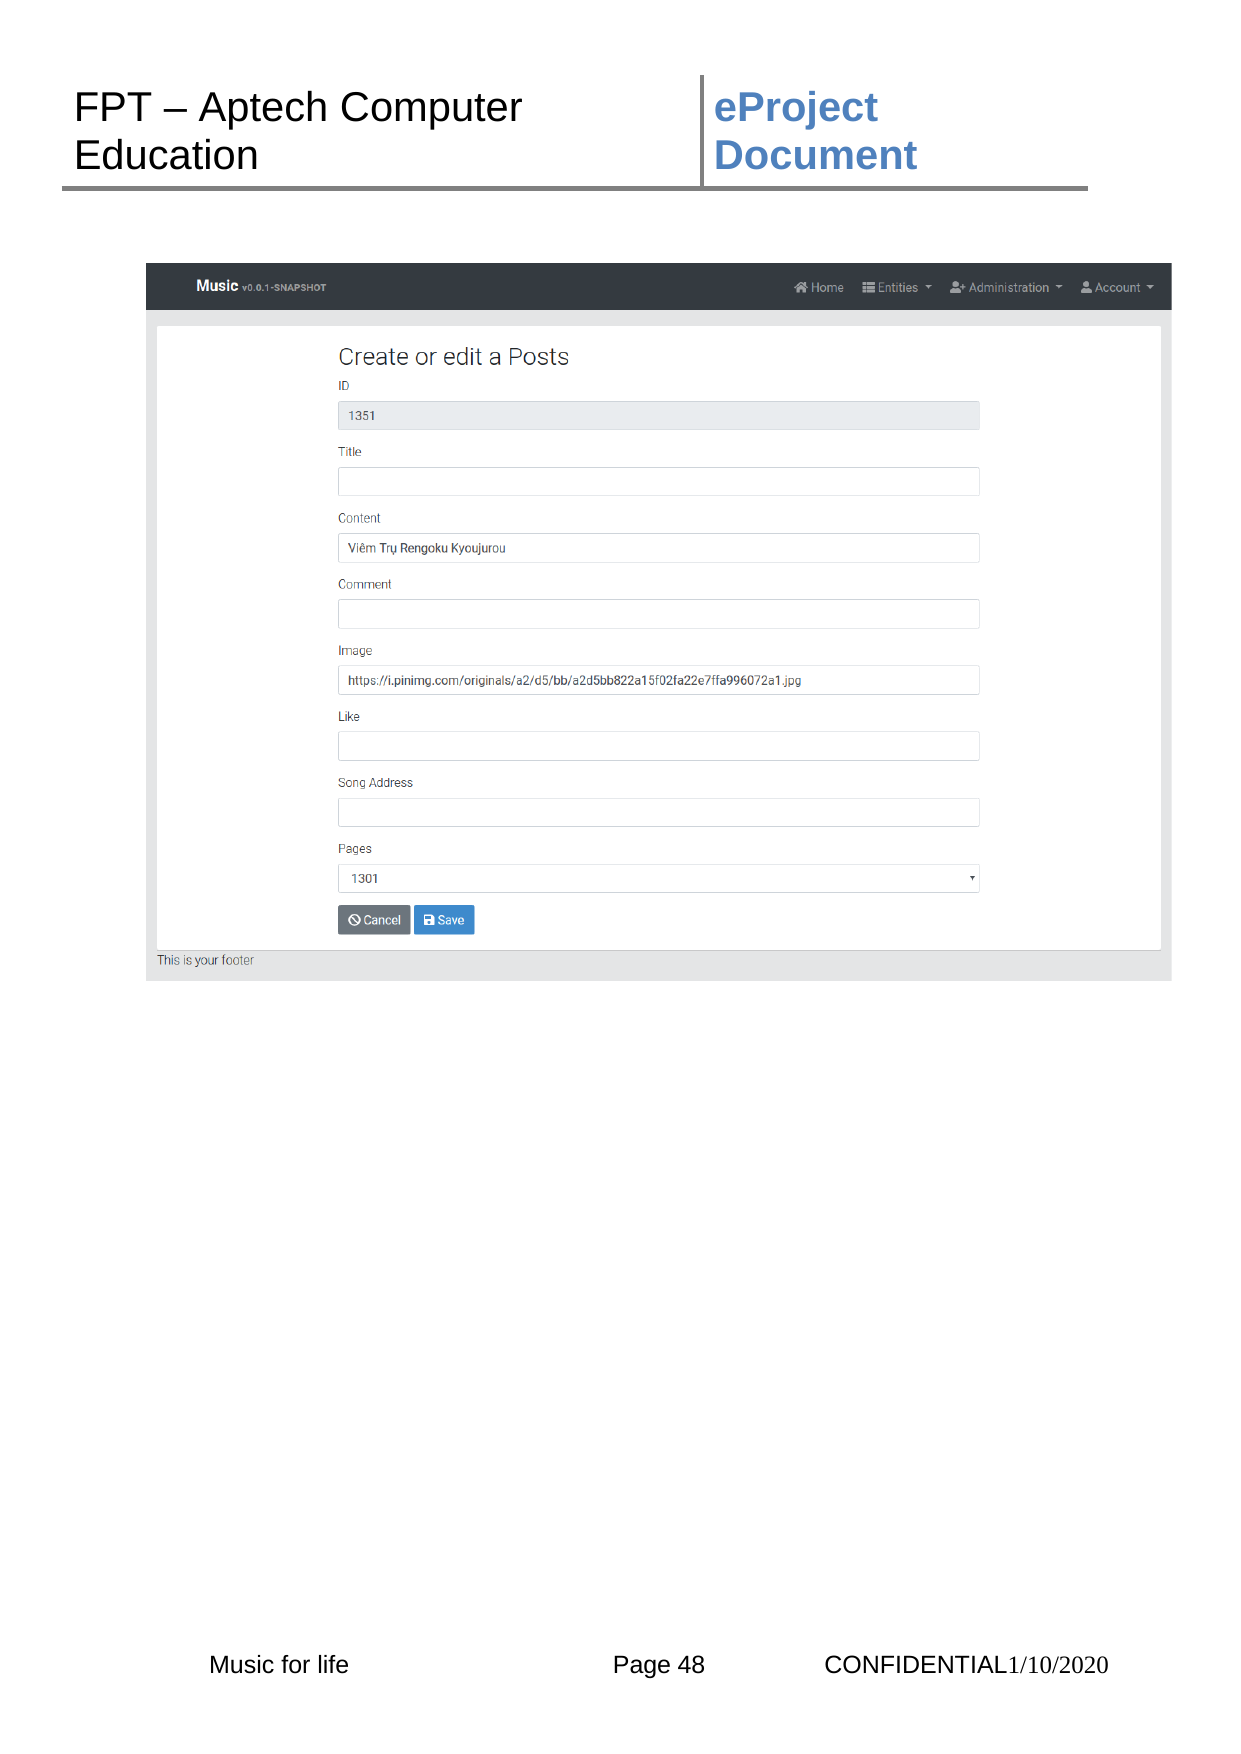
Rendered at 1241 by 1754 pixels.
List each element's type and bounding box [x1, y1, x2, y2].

picture [146, 263, 1172, 981]
